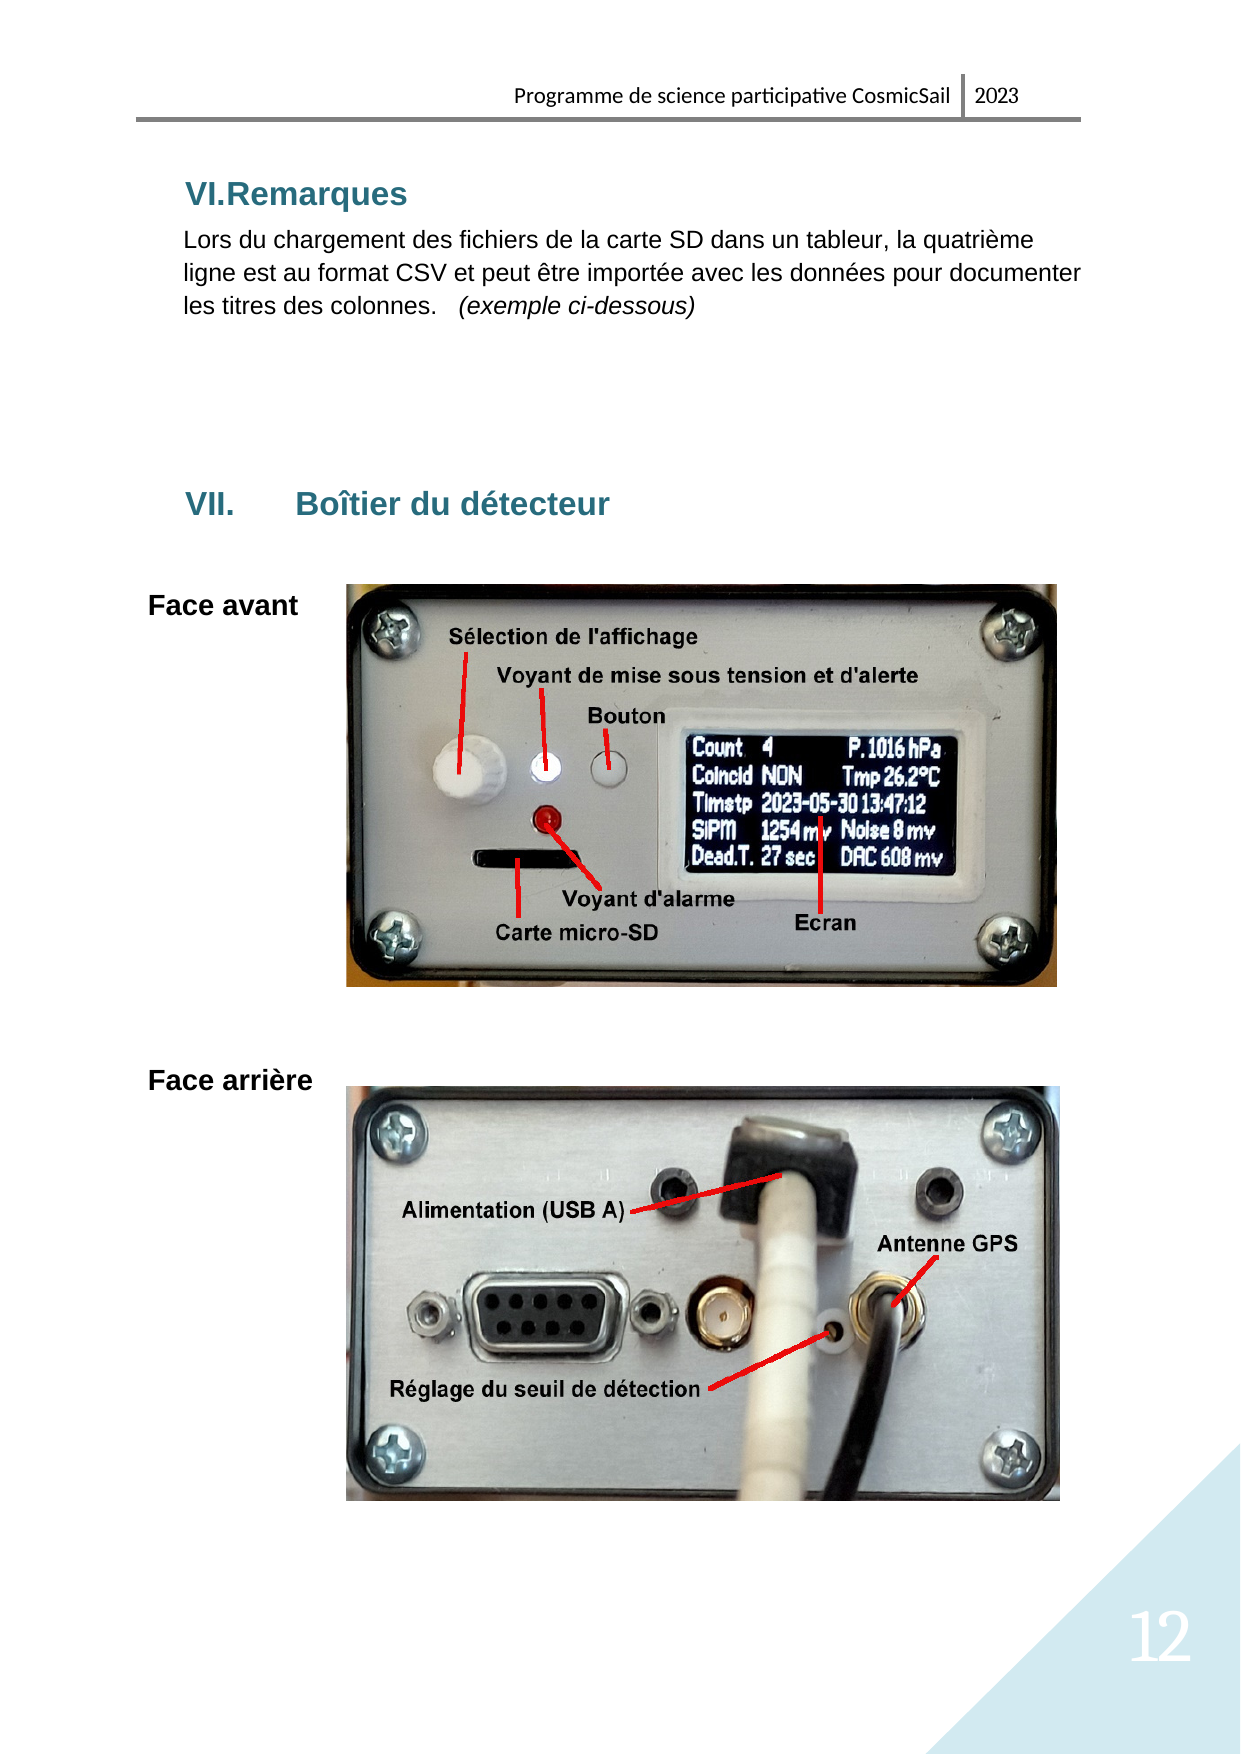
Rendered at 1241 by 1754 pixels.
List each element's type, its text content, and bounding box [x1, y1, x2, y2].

subtitle Boîtier du détecteur [185, 484, 1093, 523]
picture [346, 584, 1057, 987]
list Face avant [148, 588, 346, 621]
picture [346, 1086, 1060, 1501]
list [1057, 588, 1093, 621]
text Face arrière [148, 1063, 1093, 1096]
subtitle Remarques [185, 174, 1093, 213]
list Lors du chargement des fichiers de la carte SD dans un tableur, la quatrième ligne est au format CSV et peut être importée avec les données pour documenter les titres des colonnes. (exemple ci-dessous) [183, 225, 1093, 320]
